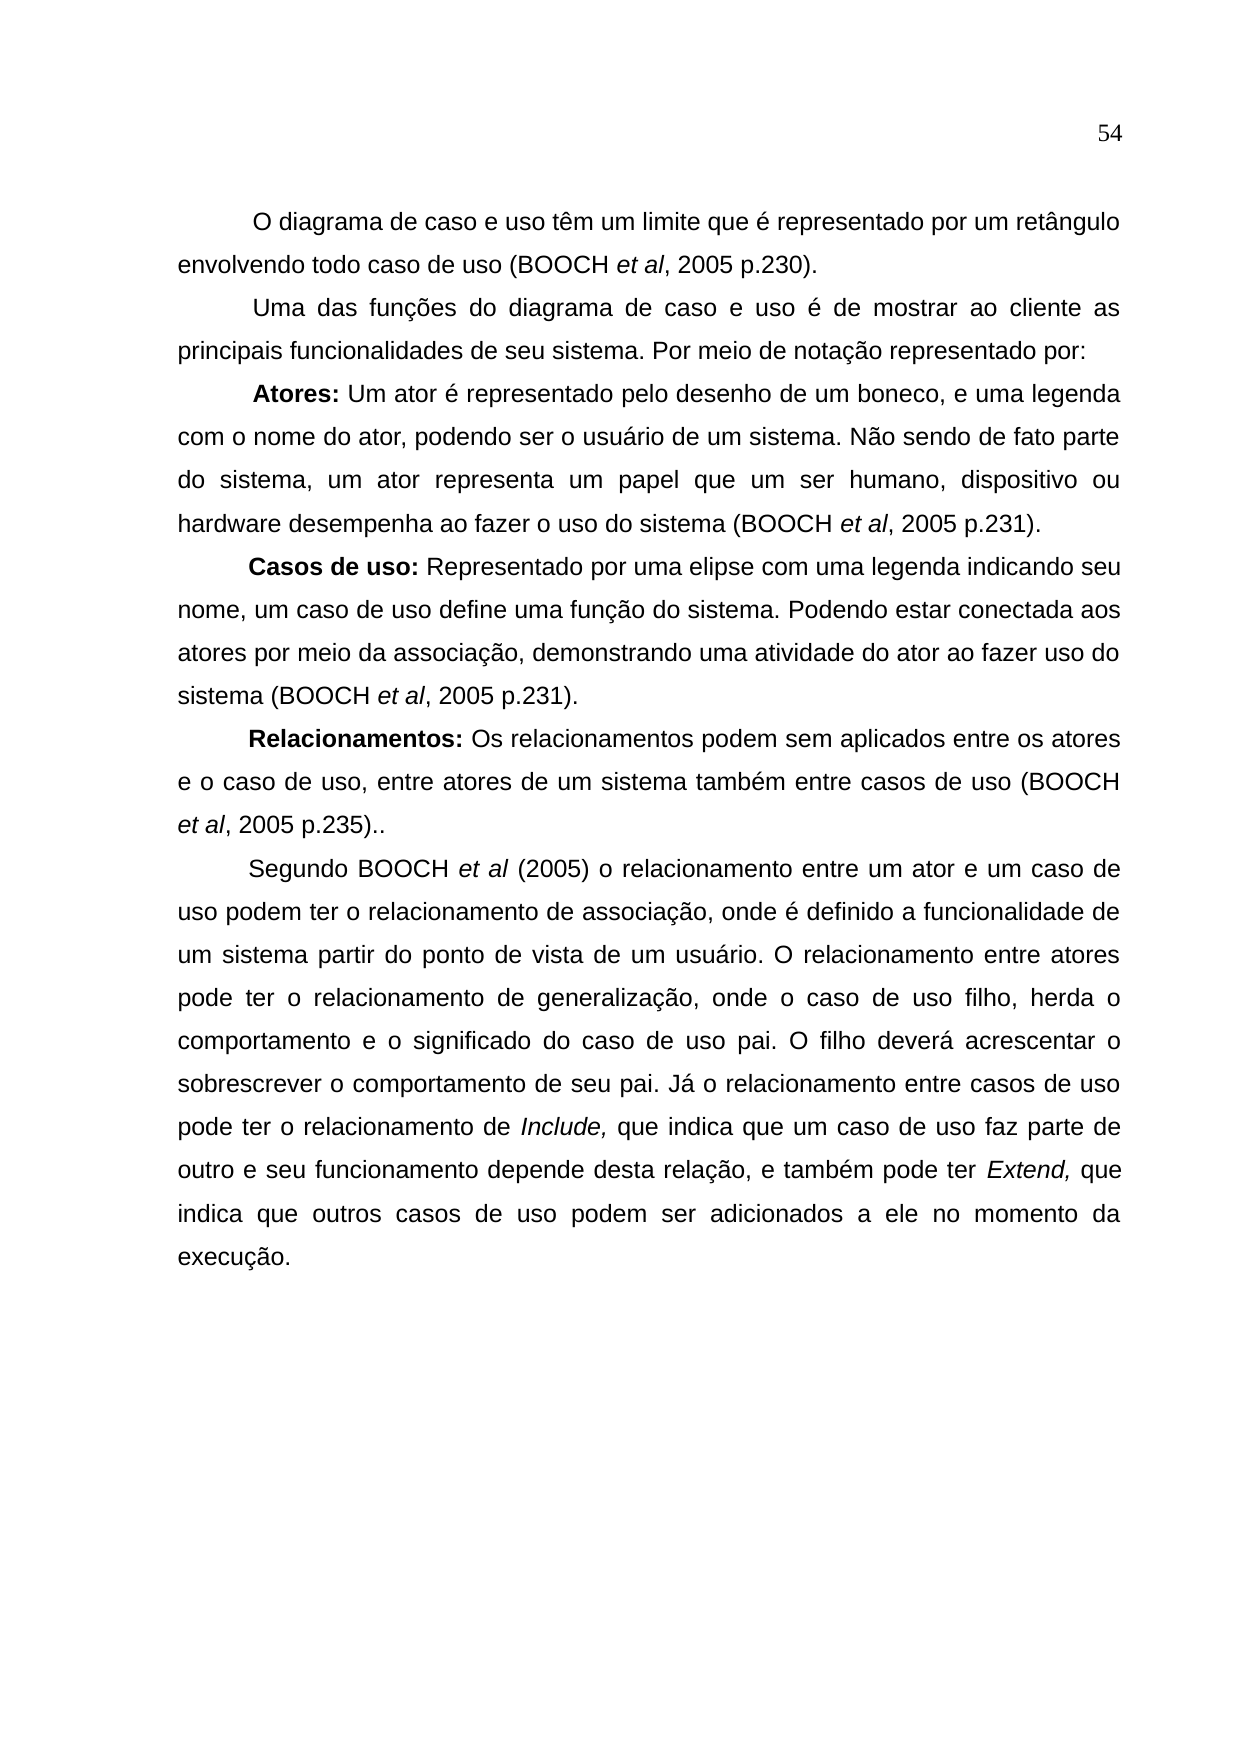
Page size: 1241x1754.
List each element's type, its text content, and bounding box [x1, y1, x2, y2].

text Uma das funções do diagrama de caso e uso é de mostrar ao cliente as principais funcionalidades de seu sistema. Por meio de notação representado por: [177, 293, 1122, 365]
text O diagrama de caso e uso têm um limite que é representado por um retângulo envolvendo todo caso de uso (BOOCH et al, 2005 p.230). [177, 207, 1122, 278]
text Atores: Um ator é representado pelo desenho de um boneco, e uma legenda com o nome do ator, podendo ser o usuário de um sistema. Não sendo de fato parte do sistema, um ator representa um papel que um ser humano, dispositivo ou hardware desempenha ao fazer o uso do sistema (BOOCH et al, 2005 p.231). [177, 379, 1122, 537]
text Segundo BOOCH et al (2005) o relacionamento entre um ator e um caso de uso podem ter o relacionamento de associação, onde é definido a funcionalidade de um sistema partir do ponto de vista de um usuário. O relacionamento entre atores pode ter o relacionamento de generalização, onde o caso de uso filho, herda o comportamento e o significado do caso de uso pai. O filho deverá acrescentar o sobrescrever o comportamento de seu pai. Já o relacionamento entre casos de uso pode ter o relacionamento de Include, que indica que um caso de uso faz parte de outro e seu funcionamento depende desta relação, e também pode ter Extend, que indica que outros casos de uso podem ser adicionados a ele no momento da execução. [177, 853, 1122, 1270]
text Casos de uso: Representado por uma elipse com uma legenda indicando seu nome, um caso de uso define uma função do sistema. Podendo estar conectada aos atores por meio da associação, demonstrando uma atividade do ator ao fazer uso do sistema (BOOCH et al, 2005 p.231). [177, 552, 1122, 710]
text Relacionamentos: Os relacionamentos podem sem aplicados entre os atores e o caso de uso, entre atores de um sistema também entre casos de uso (BOOCH et al, 2005 p.235).. [177, 724, 1122, 839]
